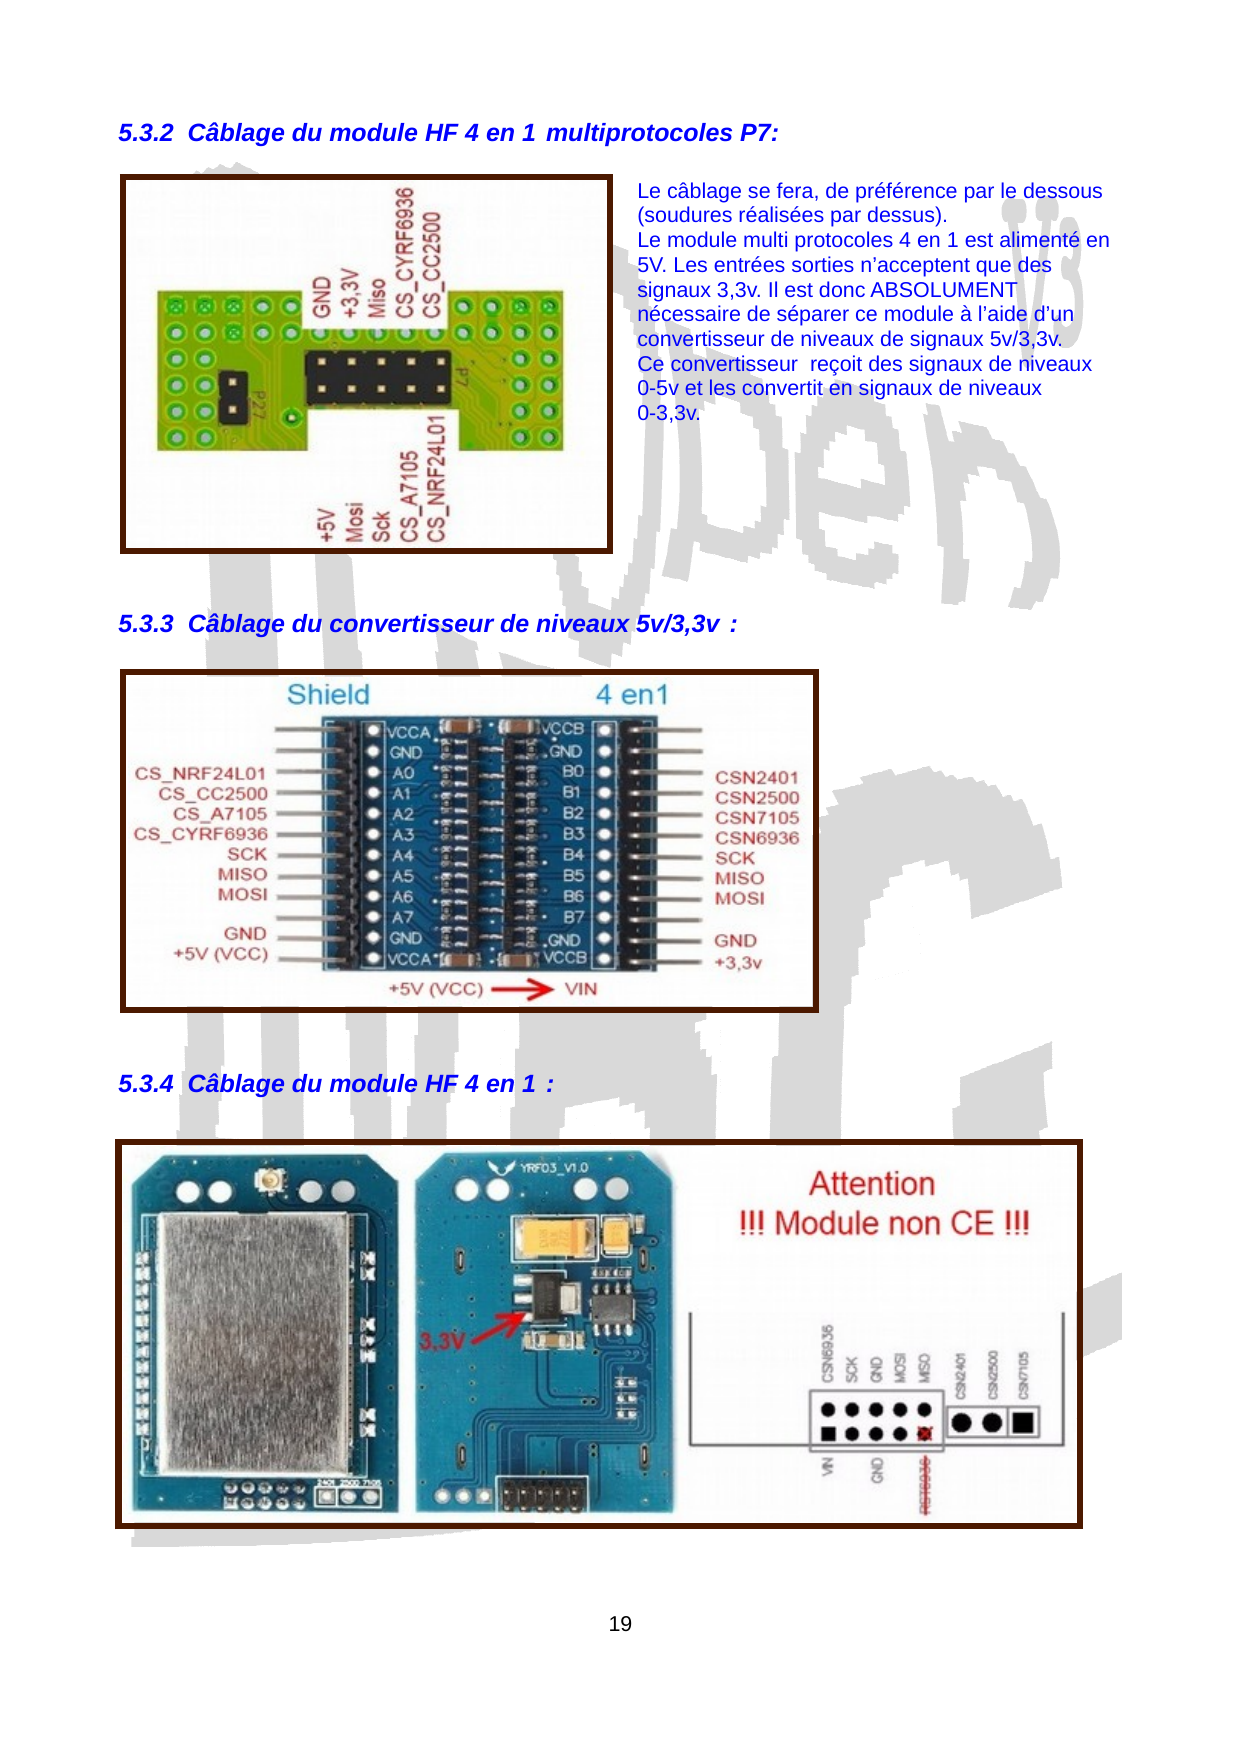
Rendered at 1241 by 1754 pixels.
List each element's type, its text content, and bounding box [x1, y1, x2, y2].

text Ce convertisseur reçoit des signaux de niveaux 0-5v et les convertit en signaux de niveaux [613, 351, 1122, 400]
text 0-3,3v. [613, 400, 1122, 425]
text Le module multi protocoles 4 en 1 est alimenté en 5V. Les entrées sorties n’acceptent que des signaux 3,3v. Il est donc ABSOLUMENT nécessaire de séparer ce module à l’aide d’un convertisseur de niveaux de signaux 5v/3,3v. [613, 227, 1122, 351]
picture [128, 677, 811, 1005]
picture [126, 180, 607, 548]
picture [124, 1147, 1075, 1522]
subtitle 5.3.4 Câblage du module HF 4 en 1 : [118, 1069, 1122, 1098]
text Le câblage se fera, de préférence par le dessous (soudures réalisées par dessus). [613, 178, 1122, 227]
subtitle 5.3.3 Câblage du convertisseur de niveaux 5v/3,3v : [118, 609, 1122, 638]
subtitle 5.3.2 Câblage du module HF 4 en 1 multiprotocoles P7: [118, 118, 1122, 147]
